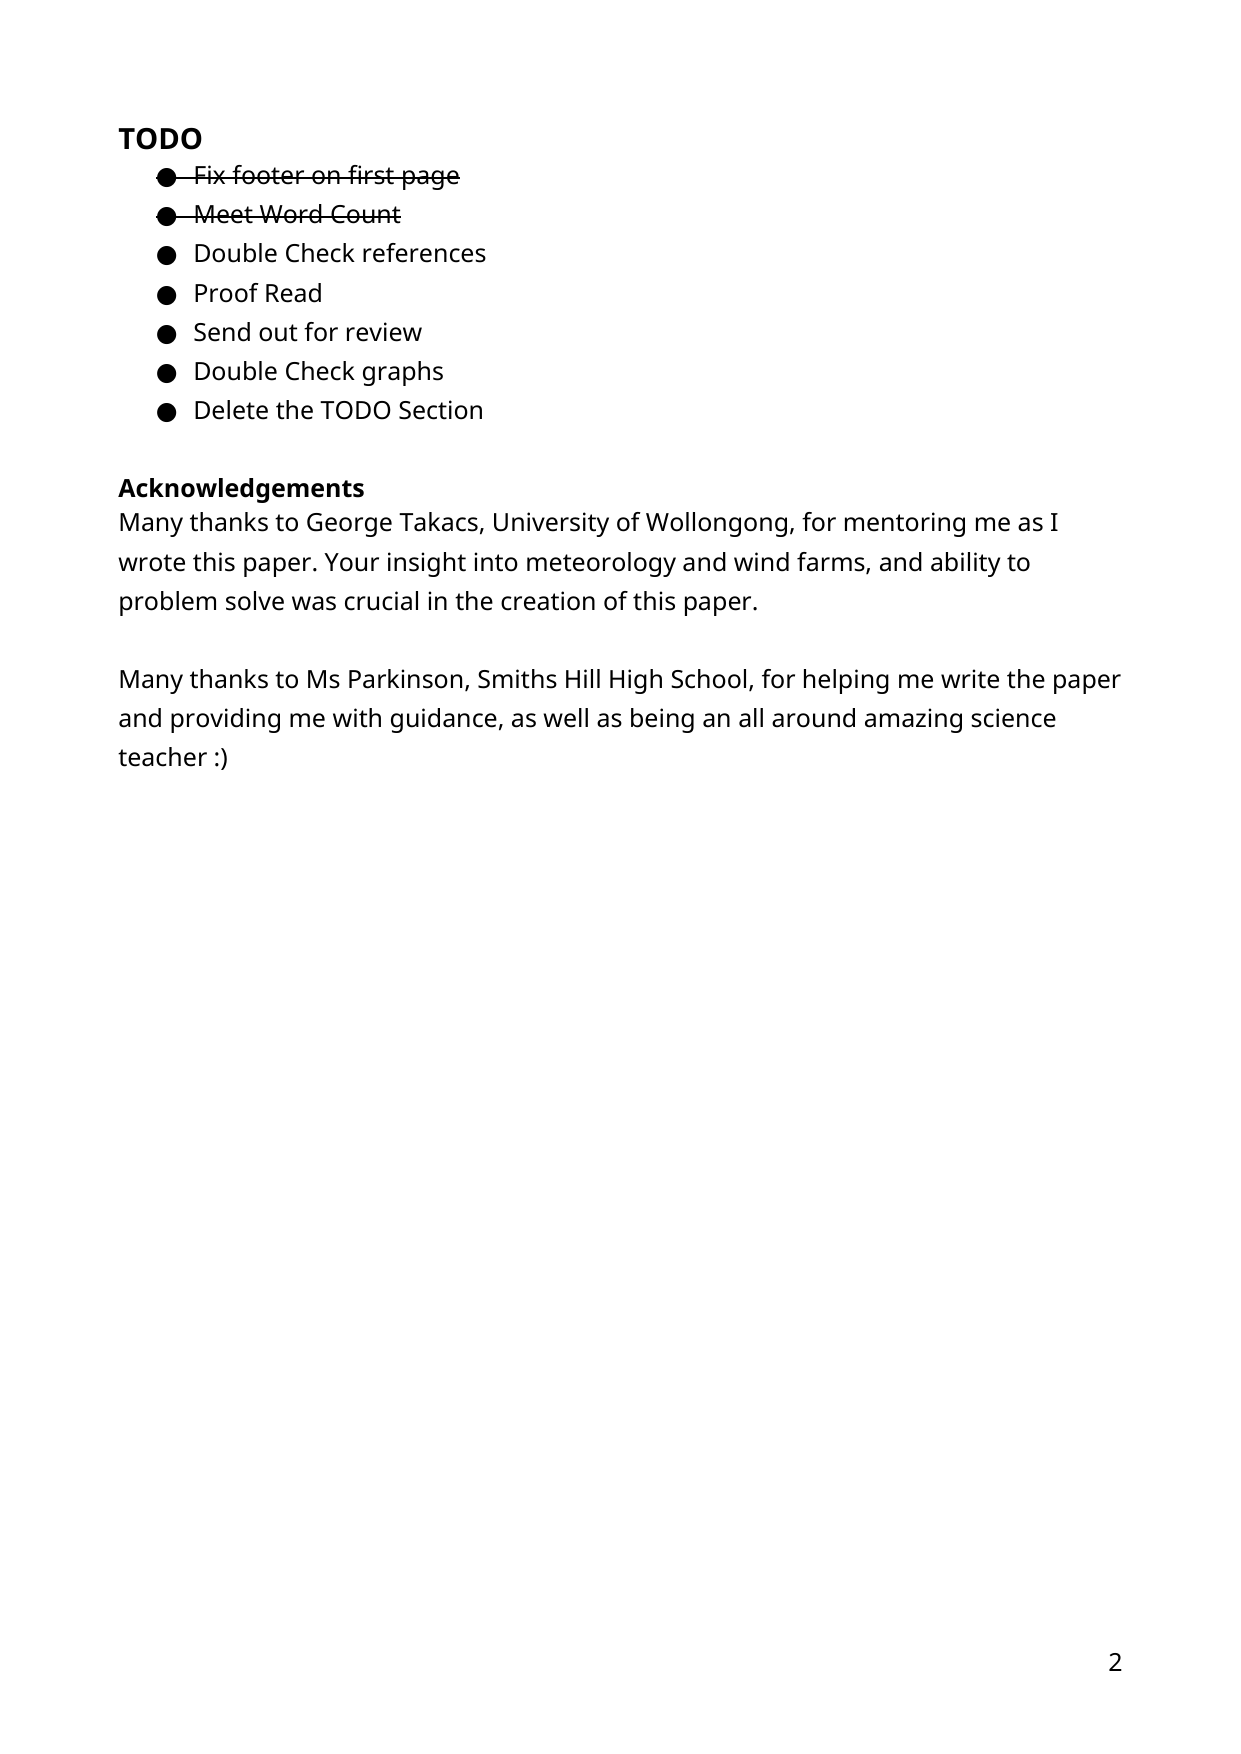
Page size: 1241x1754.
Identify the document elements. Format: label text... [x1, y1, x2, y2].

list Double Check graphs [156, 353, 1122, 388]
subtitle Acknowledgements [118, 471, 1122, 505]
text Many thanks to George Takacs, University of Wollongong, for mentoring me as I wrote this paper. Your insight into meteorology and wind farms, and ability to problem solve was crucial in the creation of this paper. [118, 505, 1122, 617]
list Send out for review [156, 314, 1122, 348]
list Fix footer on first page [156, 158, 1122, 192]
list Proof Read [156, 275, 1122, 309]
text Many thanks to Ms Parkinson, Smiths Hill High School, for helping me write the paper and providing me with guidance, as well as being an all around amazing science teacher :) [118, 662, 1122, 774]
list Delete the TODO Section [156, 393, 1122, 427]
subtitle TODO [118, 118, 1122, 158]
list Double Check references [156, 236, 1122, 270]
list Meet Word Count [156, 197, 1122, 231]
